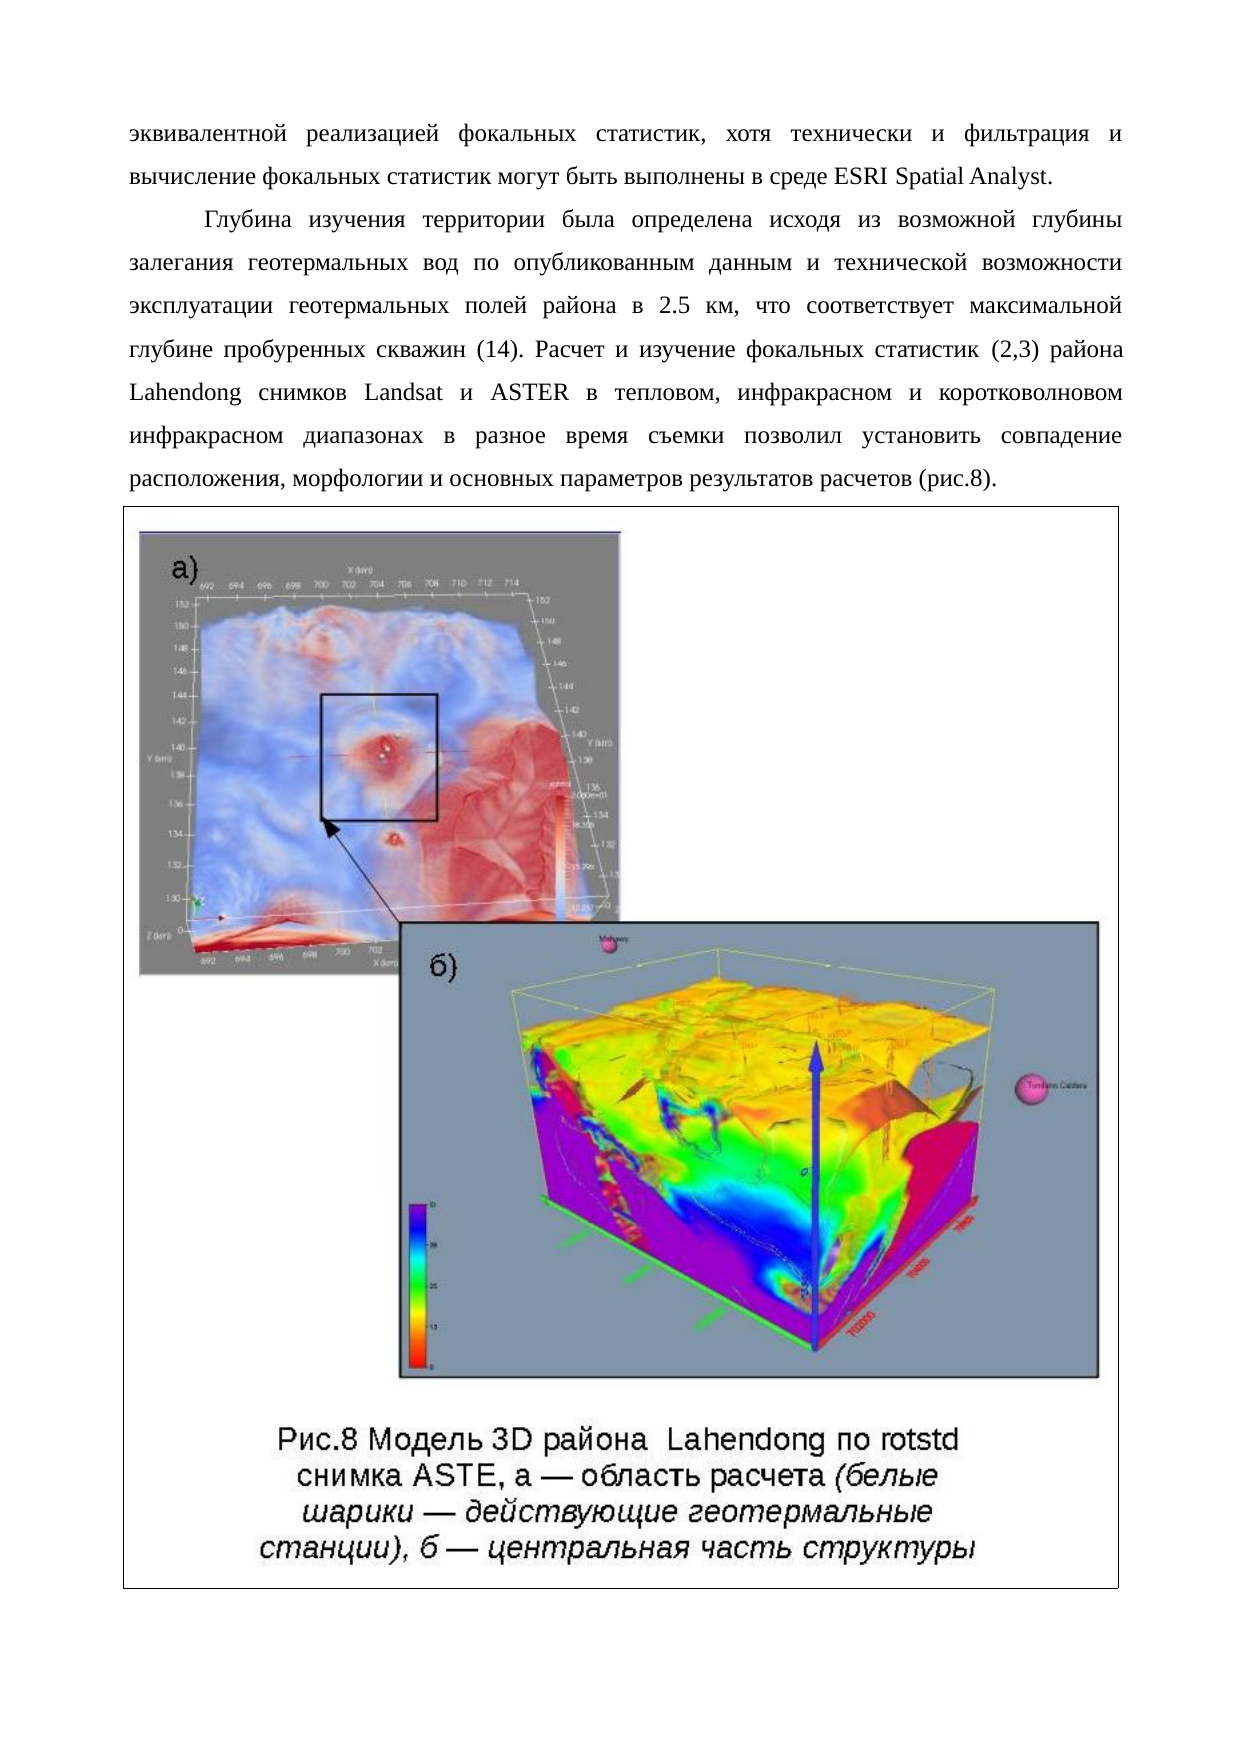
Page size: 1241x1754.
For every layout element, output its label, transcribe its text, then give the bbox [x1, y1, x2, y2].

picture [126, 509, 1115, 1585]
text эквивалентной реализацией фокальных статистик, хотя технически и фильтрация и вычисление фокальных статистик могут быть выполнены в среде ESRI Spatial Analyst. [129, 118, 1123, 190]
text Глубина изучения территории была определена исходя из возможной глубины залегания геотермальных вод по опубликованным данным и технической возможности эксплуатации геотермальных полей района в 2.5 км, что соответствует максимальной глубине пробуренных скважин (14). Расчет и изучение фокальных статистик (2,3) района Lahendong снимков Landsat и ASTER в тепловом, инфракрасном и коротковолновом инфракрасном диапазонах в разное время съемки позволил установить совпадение расположения, морфологии и основных параметров результатов расчетов (рис.8). [129, 204, 1123, 492]
